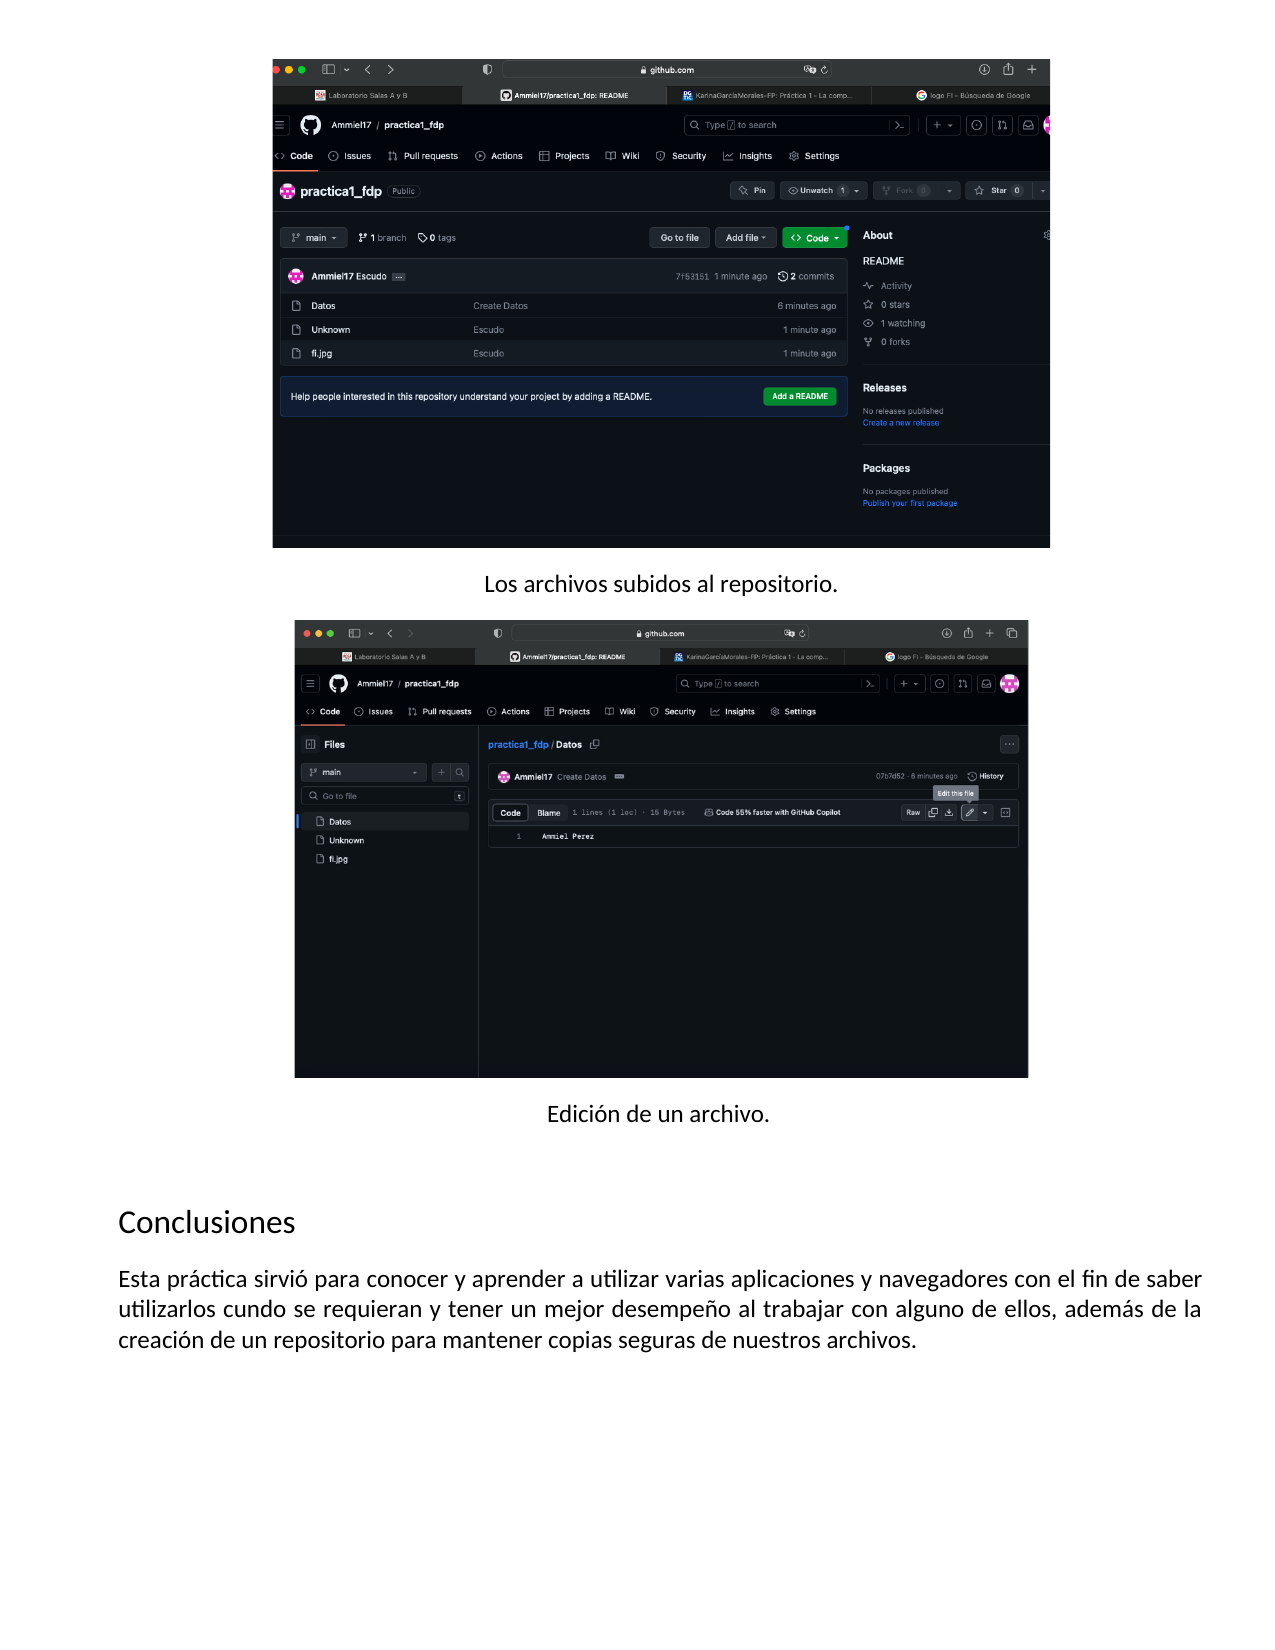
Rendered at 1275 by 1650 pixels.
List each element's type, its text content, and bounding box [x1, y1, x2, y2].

text Conclusiones [118, 1201, 1205, 1242]
text Los archivos subidos al repositorio. [118, 568, 1205, 599]
text Esta práctica sirvió para conocer y aprender a utilizar varias aplicaciones y navegadores con el fin de saber utilizarlos cundo se requieran y tener un mejor desempeño al trabajar con alguno de ellos, además de la creación de un repositorio para mantener copias seguras de nuestros archivos. [118, 1263, 1205, 1354]
text Edición de un archivo. [118, 1098, 1205, 1129]
